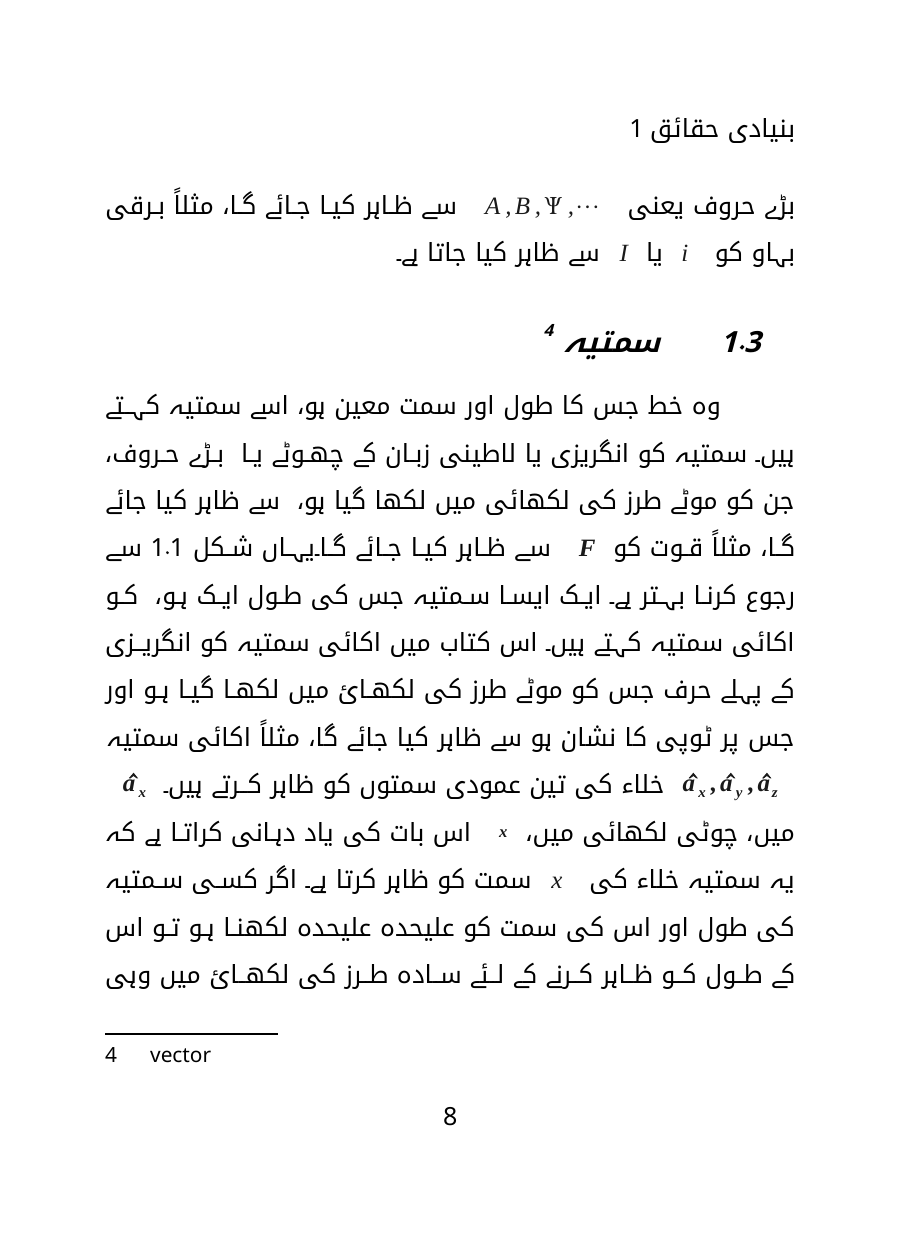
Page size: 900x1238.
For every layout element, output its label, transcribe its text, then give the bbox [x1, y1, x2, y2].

text وہ خط جس کا طول اور سمت معین ہو، اسے سمتیہ کہتے ہیں۔ سمتیہ کو انگریزی یا لاطینی زبان کے چھوٹے یا بڑے حروف، جن کو موٹے طرز کی لکھائی میں لکھا گیا ہو، سے ظاہر کیا جائے گا، مثلاً قوت کو سے ظاہر کیا جائے گا۔یہاں شکل 1.1 سے رجوع کرنا بہتر ہے۔ ایک ایسا سمتیہ جس کی طول ایک ہو، کو اکائی سمتیہ کہتے ہیں۔ اس کتاب میں اکائی سمتیہ کو انگریزی کے پہلے حرف جس کو موٹے طرز کی لکھائ میں لکھا گیا ہو اور جس پر ٹوپی کا نشان ہو سے ظاہر کیا جائے گا، مثلاً اکائی سمتیہخلاء کی تین عمودی سمتوں کو ظاہر کرتے ہیں۔میں، چوٹی لکھائی میں، اس بات کی یاد دہانی کراتا ہے کہ یہ سمتیہ خلاء کی سمت کو ظاہر کرتا ہے۔ اگر کسی سمتیہ کی طول اور اس کی سمت کو علیحدہ علیحدہ لکھنا ہو تو اس کے طول کو ظاہر کرنے کے لئے سادہ طرز کی لکھائ میں وہی حرف استعمال کیا جائے گا جو اس سمتیہ کو ظاہر کرنے کے لئے، موٹے طرز کی لکھائی میں، استعمال کیا گیا ہو۔ یعنی سمتیہکی طول کوسے ظاہر کیا جائے گا۔ شکل میں سمتیہ کی طول، چار کے برابر ہے۔ اگر کسی سمتیہ کی سمت میں ایک اکائی سمتیہ بنایا جائے تو یہ اکائی سمتیہ اس سمتیہ کی سمت کو ظاہر کرتا ہے۔جیسے پہلے ذکر ہوا ہے ایسے اکائی سمتیہ کو انگریزی کے پہلے حرف، جس کو موٹے طرز کی لکھائ میں لکھا گیا ہو اور جس پر ٹوپی کا نشان ہو، سے ظاہر کیا جائے گا یعنی سمتیہکی سمت کوسے ظاہر کیا جائے گا۔یہاں، چوٹی لکھائی میں ، اس بات کی یاد دہانی کراتا ہے کہ یہ اکائی سمتیہ کی سمت کو ظاہر کر رہا ہے۔ شکل میں چونکہ قوت دائیں جانب کو ہے لہٰذا اور برابر ہیں۔ [105, 382, 795, 999]
list vector [105, 1040, 795, 1068]
text وہ متغیرہ جس کی مقدار معین ہو اسے مقداری کہتے ہیں۔ اس کتاب میں مقداری متغیرہ کو سادہ طرز کی لکھائی میں انگریزی یا لاطینی زبان کے چھوٹے حروف یعنی یا بڑے حروف یعنی سے ظاہر کیا جائے گا، مثلاً برقی بہاو کو یاسے ظاہر کیا جاتا ہے۔ [105, 182, 795, 277]
subtitle سمتیہ [105, 315, 720, 370]
